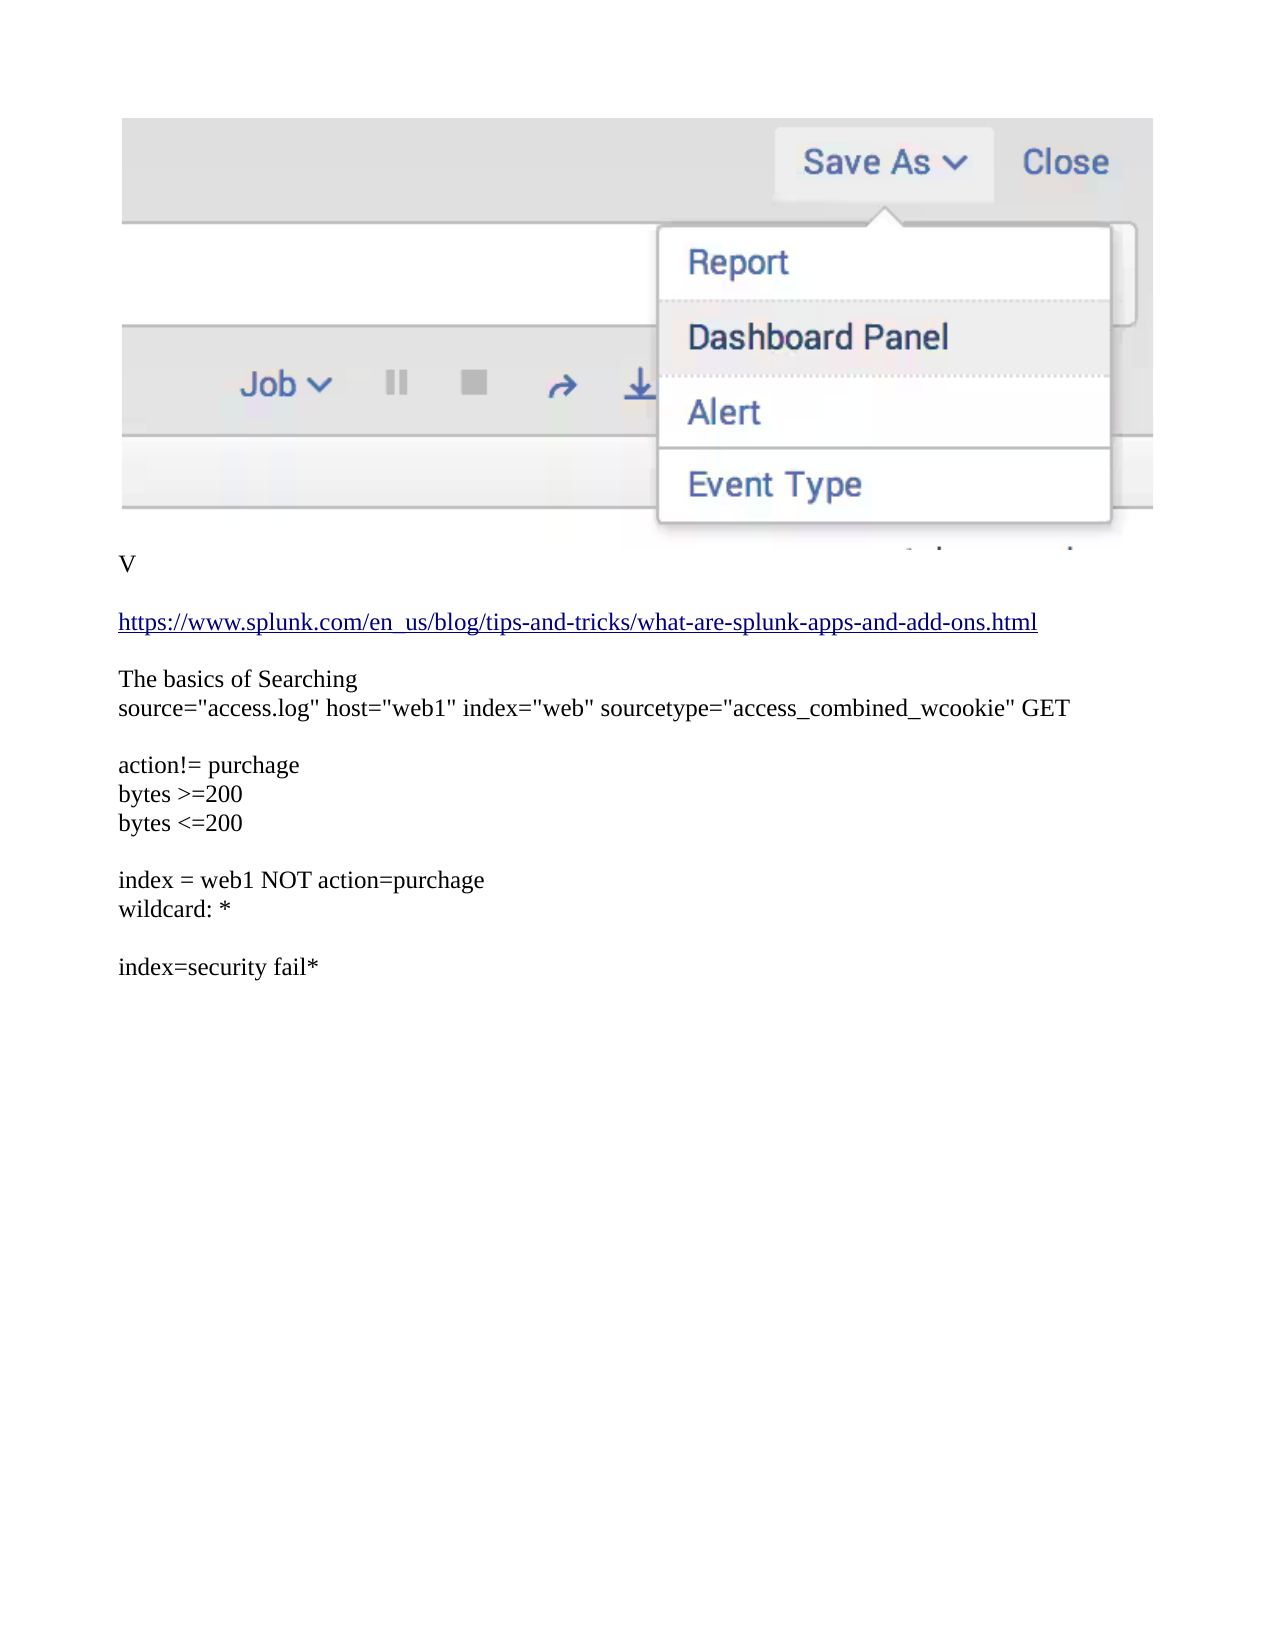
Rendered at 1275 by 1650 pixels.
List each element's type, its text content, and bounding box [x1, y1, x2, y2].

picture [121, 118, 1154, 550]
text bytes >=200 [118, 779, 1157, 808]
text index = web1 NOT action=purchage [118, 866, 1157, 894]
text source="access.log" host="web1" index="web" sourcetype="access_combined_wcookie" GET [118, 693, 1157, 722]
text wildcard: * [118, 894, 1157, 923]
text https://www.splunk.com/en_us/blog/tips-and-tricks/what-are-splunk-apps-and-add-ons.html [118, 607, 1157, 636]
text action!= purchage [118, 751, 1157, 779]
text index=security fail* [118, 952, 1157, 981]
text bytes <=200 [118, 808, 1157, 837]
text V [118, 118, 1157, 578]
text The basics of Searching [118, 664, 1157, 693]
